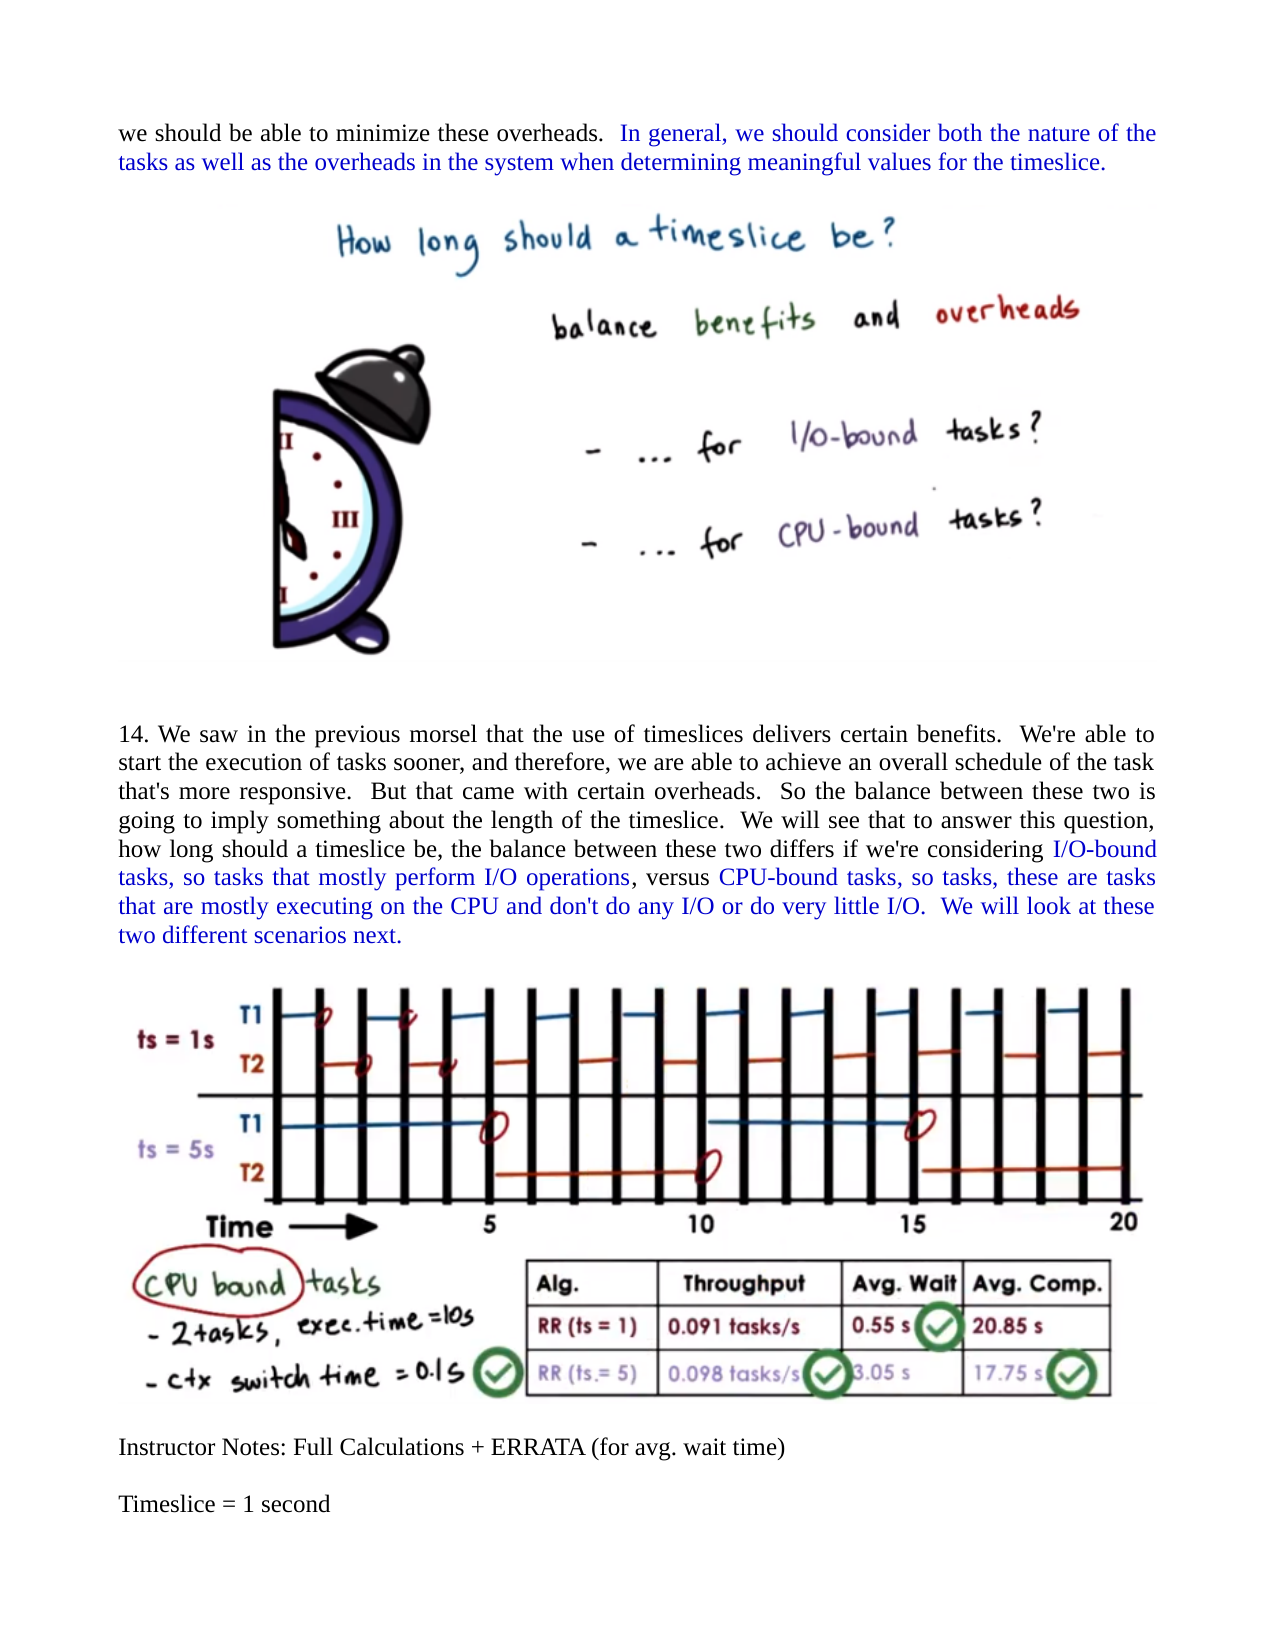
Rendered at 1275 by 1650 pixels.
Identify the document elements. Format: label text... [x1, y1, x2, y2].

text 14. We saw in the previous morsel that the use of timeslices delivers certain benefits. We're able to start the execution of tasks sooner, and therefore, we are able to achieve an overall schedule of the task that's more responsive. But that came with certain overheads. So the balance between these two is going to imply something about the length of the timeslice. We will see that to answer this question, how long should a timeslice be, the balance between these two differs if we're considering I/O-bound tasks, so tasks that mostly perform I/O operations, versus CPU-bound tasks, so tasks, these are tasks that are mostly executing on the CPU and don't do any I/O or do very little I/O. We will look at these two different scenarios next. [118, 719, 1157, 949]
picture [118, 977, 1157, 1404]
text Instructor Notes: Full Calculations + ERRATA (for avg. wait time) [118, 1432, 1157, 1461]
text we should be able to minimize these overheads. In general, we should consider both the nature of the tasks as well as the overheads in the system when determining meaningful values for the timeslice. [118, 118, 1157, 176]
picture [118, 204, 1157, 662]
text Timeslice = 1 second [118, 1489, 1157, 1518]
